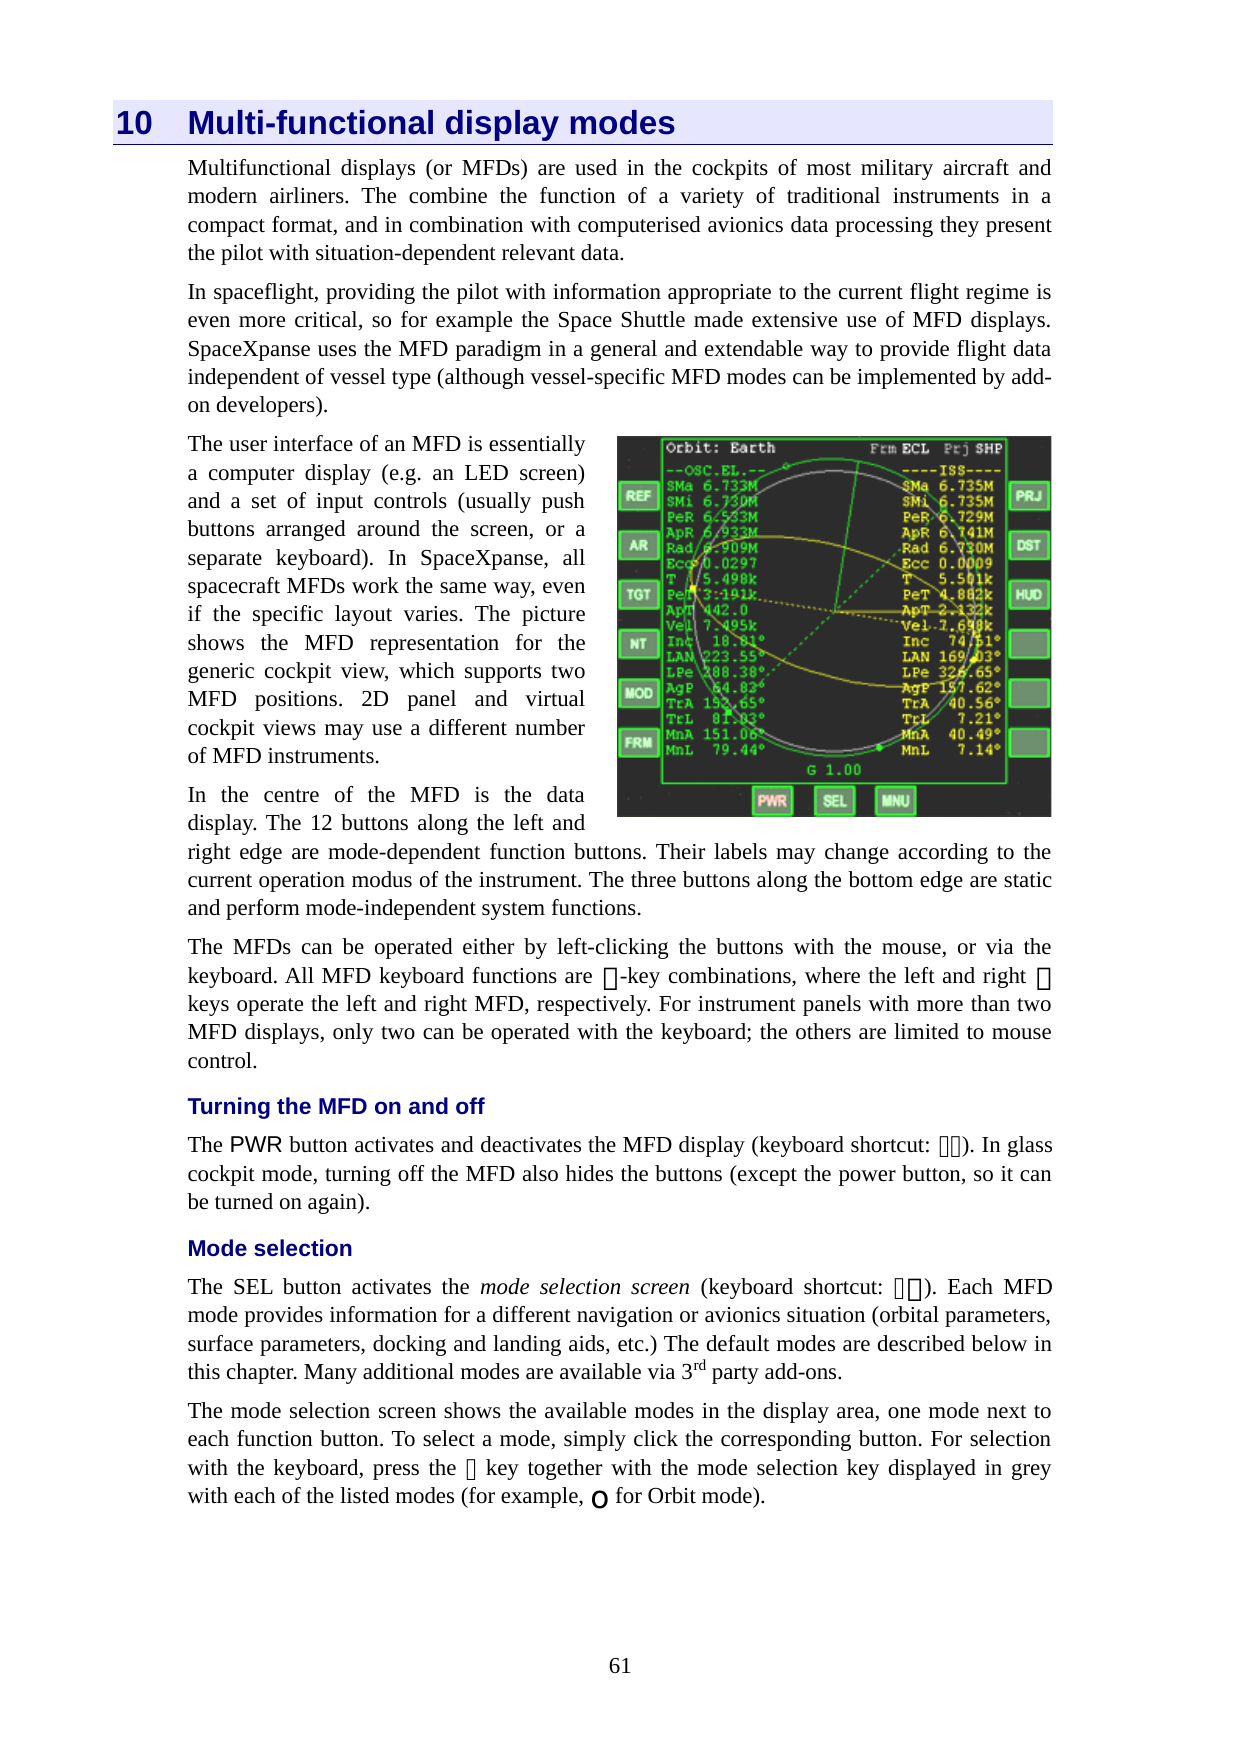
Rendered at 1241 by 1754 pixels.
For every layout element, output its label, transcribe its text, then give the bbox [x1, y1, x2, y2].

subtitle Turning the MFD on and off [187, 1093, 1053, 1119]
text Multifunctional displays (or MFDs) are used in the cockpits of most military aircraft and modern airliners. The combine the function of a variety of traditional instruments in a compact format, and in combination with computerised avionics data processing they present the pilot with situation-dependent relevant data. [187, 153, 1053, 266]
text The MFDs can be operated either by left-clicking the buttons with the mouse, or via the keyboard. All MFD keyboard functions are -key combinations, where the left and right  keys operate the left and right MFD, respectively. For instrument panels with more than two MFD displays, only two can be operated with the keyboard; the others are limited to mouse control. [187, 932, 1053, 1074]
text The mode selection screen shows the available modes in the display area, one mode next to each function button. To select a mode, simply click the corresponding button. For selection with the keyboard, press the  key together with the mode selection key displayed in grey with each of the listed modes (for example, o for Orbit mode). [187, 1396, 1053, 1509]
text The user interface of an MFD is essentially a computer display (e.g. an LED screen) and a set of input controls (usually push buttons arranged around the screen, or a separate keyboard). In SpaceXpanse, all spacecraft MFDs work the same way, even if the specific layout varies. The picture shows the MFD representation for the generic cockpit view, which supports two MFD positions. 2D panel and virtual cockpit views may use a different number of MFD instruments. [187, 429, 1053, 818]
subtitle Mode selection [187, 1235, 1053, 1261]
text The PWR button activates and deactivates the MFD display (keyboard shortcut: ). In glass cockpit mode, turning off the MFD also hides the buttons (except the power button, so it can be turned on again). [187, 1130, 1053, 1215]
subtitle Multi-functional display modes [113, 100, 1053, 144]
text In the centre of the MFD is the data display. The 12 buttons along the left and right edge are mode-dependent function buttons. Their labels may change according to the current operation modus of the instrument. The three buttons along the bottom edge are static and perform mode-independent system functions. [187, 780, 1053, 921]
text The SEL button activates the mode selection screen (keyboard shortcut: ). Each MFD mode provides information for a different navigation or avionics situation (orbital parameters, surface parameters, docking and landing aids, etc.) The default modes are described below in this chapter. Many additional modes are available via 3rd party add-ons. [187, 1272, 1053, 1385]
picture [617, 436, 1052, 817]
text In spaceflight, providing the pilot with information appropriate to the current flight regime is even more critical, so for example the Space Shuttle made extensive use of MFD displays. SpaceXpanse uses the MFD paradigm in a general and extendable way to provide flight data independent of vessel type (although vessel-specific MFD modes can be implemented by add-on developers). [187, 277, 1053, 418]
